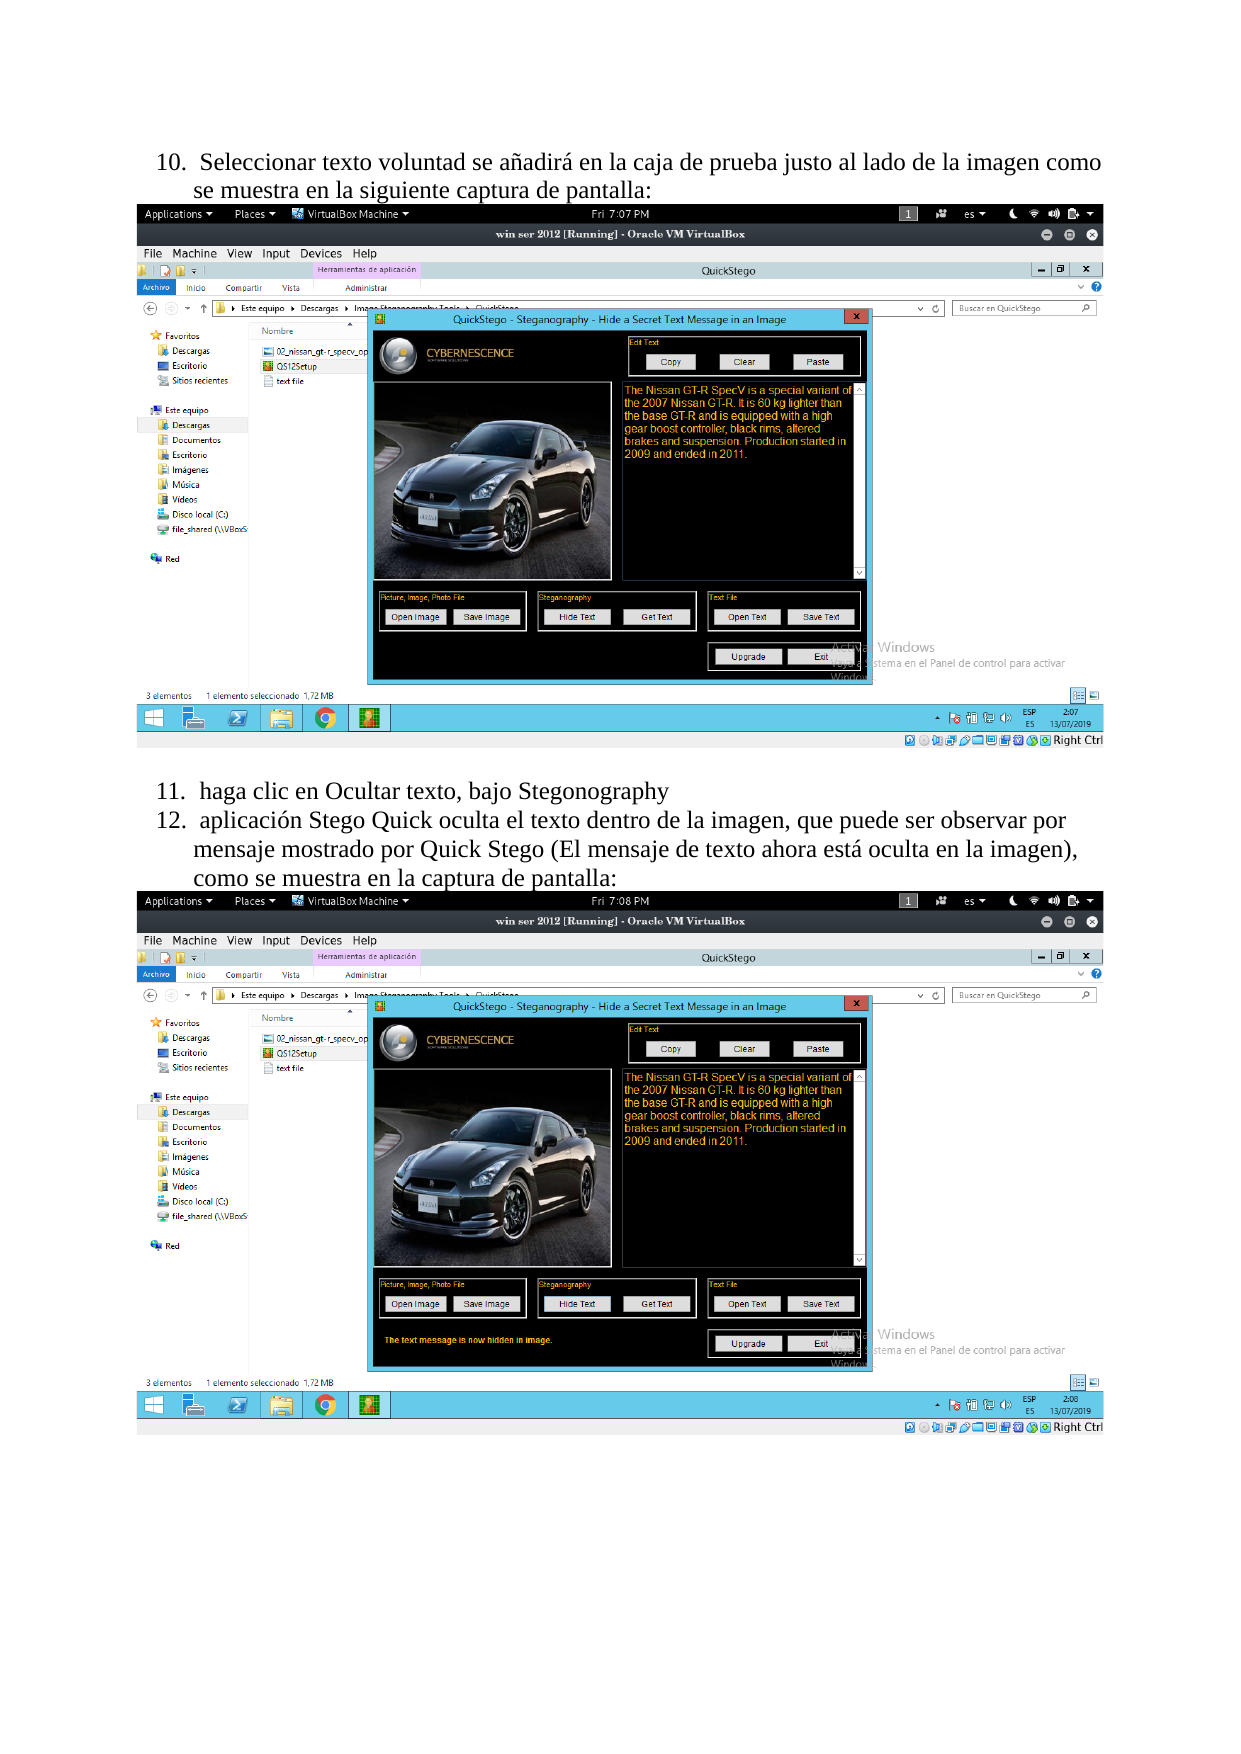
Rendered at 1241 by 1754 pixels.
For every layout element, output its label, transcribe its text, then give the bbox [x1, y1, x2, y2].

list aplicación Stego Quick oculta el texto dentro de la imagen, que puede ser observar por mensaje mostrado por Quick Stego (El mensaje de texto ahora está oculta en la imagen), como se muestra en la captura de pantalla: [156, 805, 1122, 891]
picture [136, 891, 1104, 1435]
list haga clic en Ocultar texto, bajo Stegonography [156, 776, 1122, 805]
list Seleccionar texto voluntad se añadirá en la caja de prueba justo al lado de la imagen como se muestra en la siguiente captura de pantalla: [156, 147, 1122, 204]
picture [136, 204, 1104, 748]
